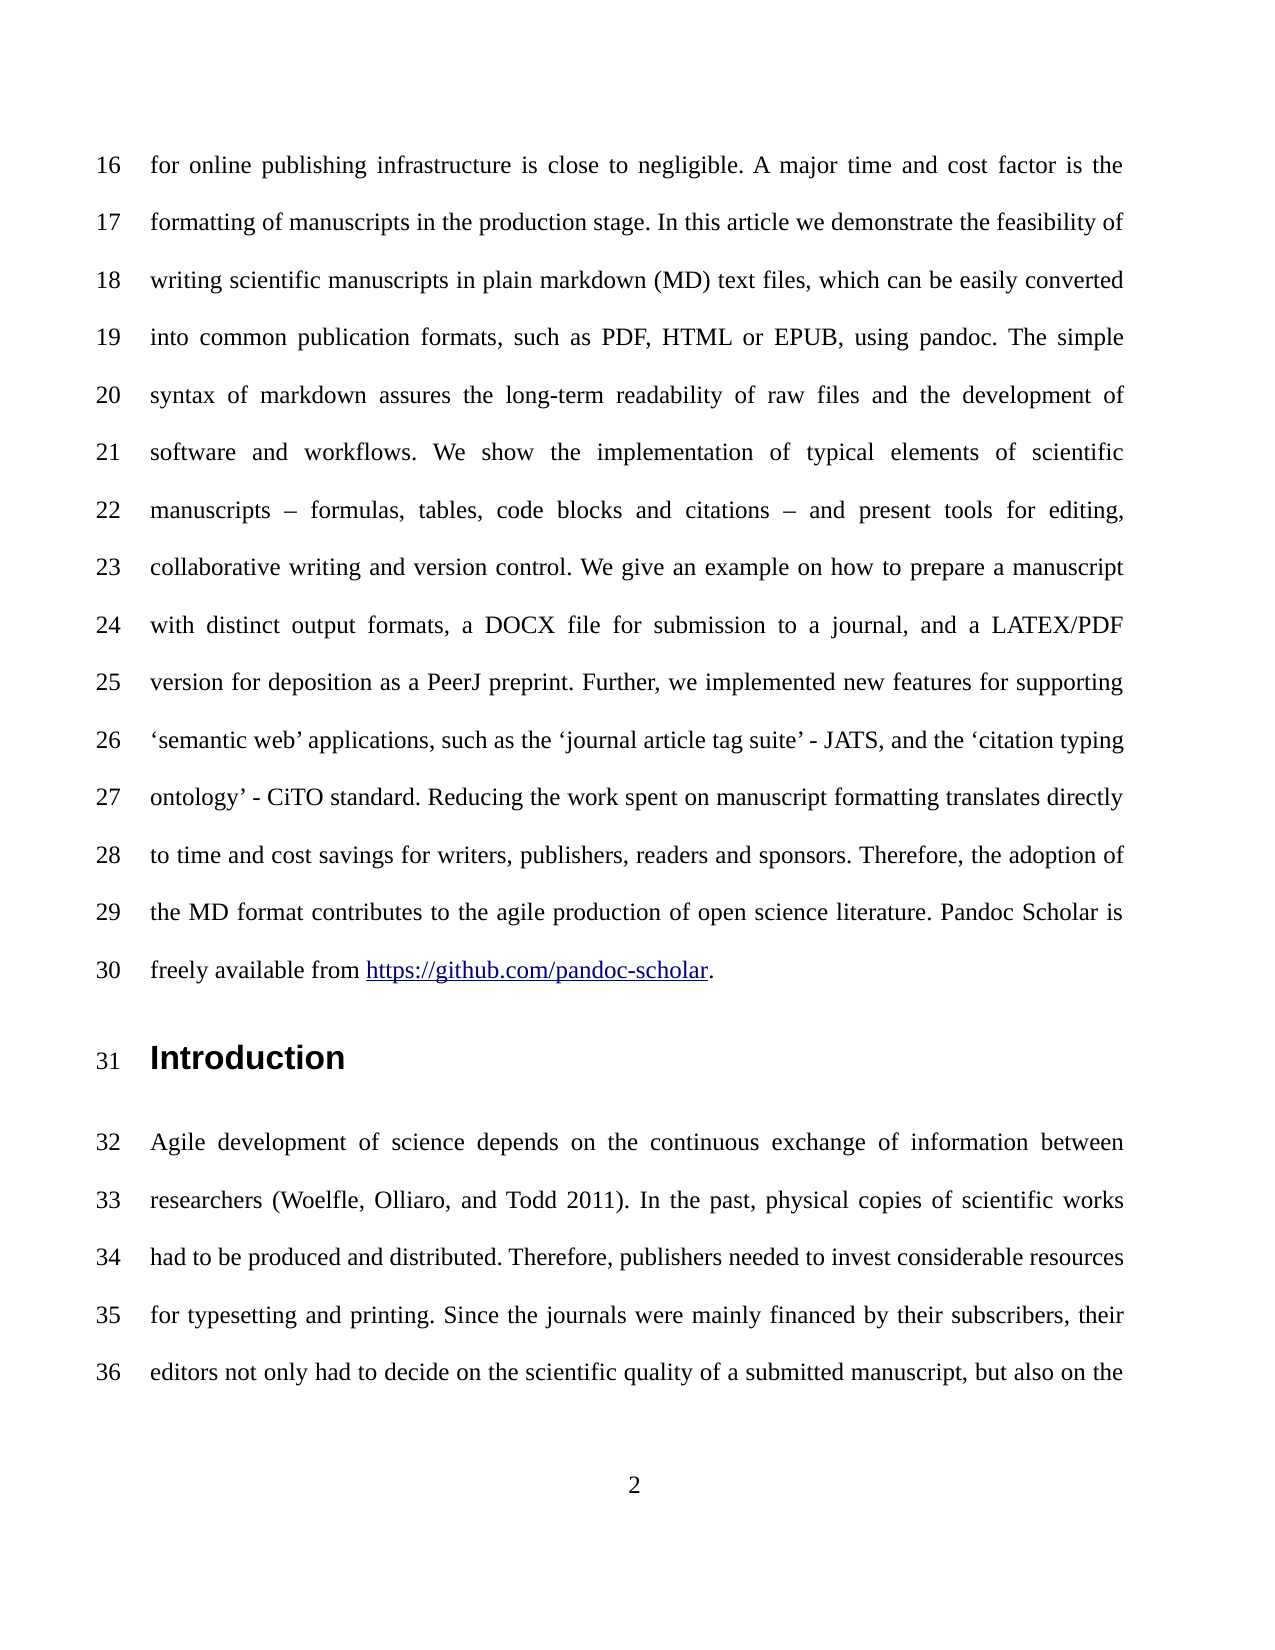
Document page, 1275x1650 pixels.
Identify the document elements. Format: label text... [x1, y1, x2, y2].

subtitle Introduction [150, 1037, 1125, 1076]
text Agile development of science depends on the continuous exchange of information between researchers (Woelfle, Olliaro, and Todd 2011). In the past, physical copies of scientific works had to be produced and distributed. Therefore, publishers needed to invest considerable resources for typesetting and printing. Since the journals were mainly financed by their subscribers, their editors not only had to decide on the scientific quality of a submitted manuscript, but also on the [150, 1127, 1125, 1386]
text for online publishing infrastructure is close to negligible. A major time and cost factor is the formatting of manuscripts in the production stage. In this article we demonstrate the feasibility of writing scientific manuscripts in plain markdown (MD) text files, which can be easily converted into common publication formats, such as PDF, HTML or EPUB, using pandoc. The simple syntax of markdown assures the long-term readability of raw files and the development of software and workflows. We show the implementation of typical elements of scientific manuscripts – formulas, tables, code blocks and citations – and present tools for editing, collaborative writing and version control. We give an example on how to prepare a manuscript with distinct output formats, a DOCX file for submission to a journal, and a LATEX/PDF version for deposition as a PeerJ preprint. Further, we implemented new features for supporting ‘semantic web’ applications, such as the ‘journal article tag suite’ - JATS, and the ‘citation typing ontology’ - CiTO standard. Reducing the work spent on manuscript formatting translates directly to time and cost savings for writers, publishers, readers and sponsors. Therefore, the adoption of the MD format contributes to the agile production of open science literature. Pandoc Scholar is freely available from https://github.com/pandoc-scholar. [150, 150, 1125, 984]
